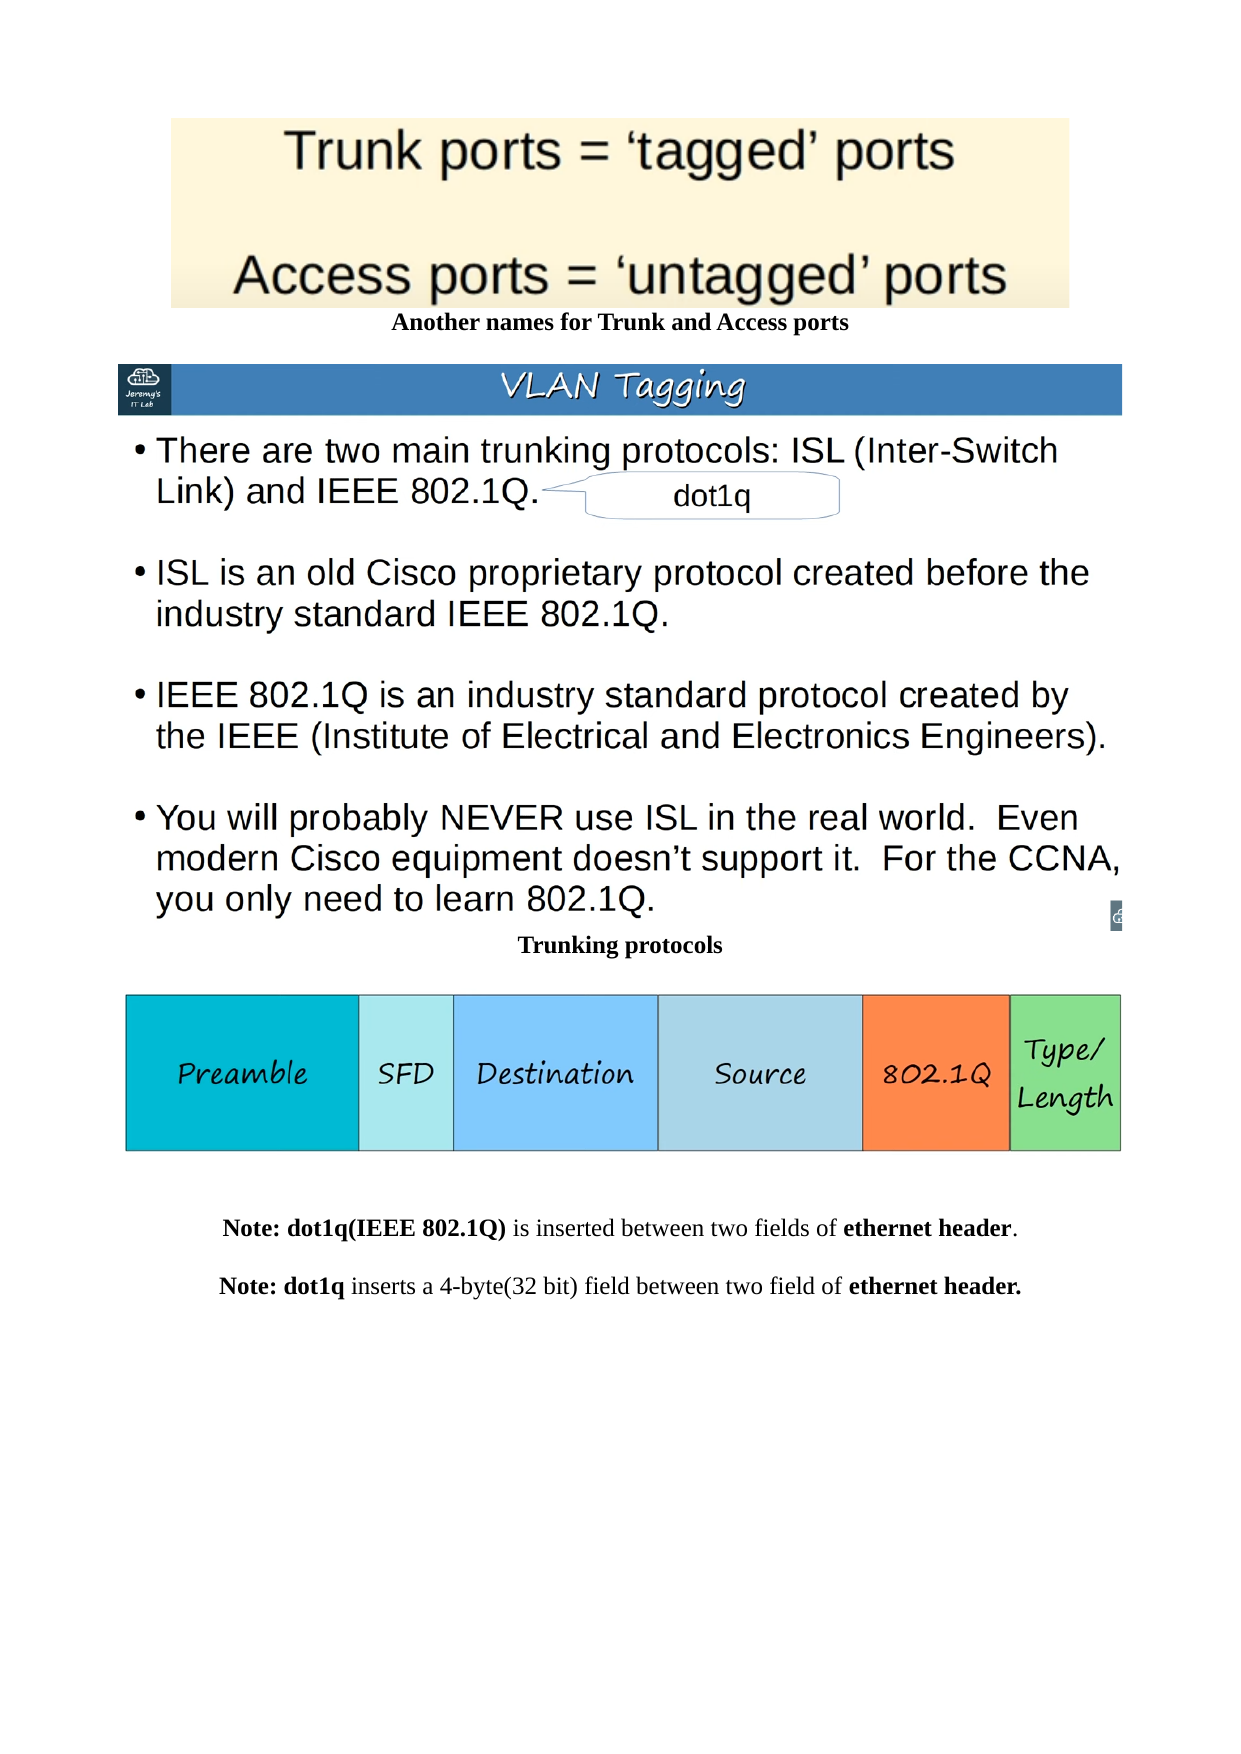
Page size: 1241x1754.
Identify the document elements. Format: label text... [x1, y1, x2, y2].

picture [118, 988, 1123, 1156]
picture [118, 364, 1123, 931]
picture [171, 118, 1070, 308]
text Another names for Trunk and Access ports [118, 118, 1122, 336]
text Note: dot1q(IEEE 802.1Q) is inserted between two fields of ethernet header. [118, 1213, 1122, 1242]
text Note: dot1q inserts a 4-byte(32 bit) field between two field of ethernet header. [118, 1271, 1122, 1300]
text Trunking protocols [118, 931, 1122, 959]
